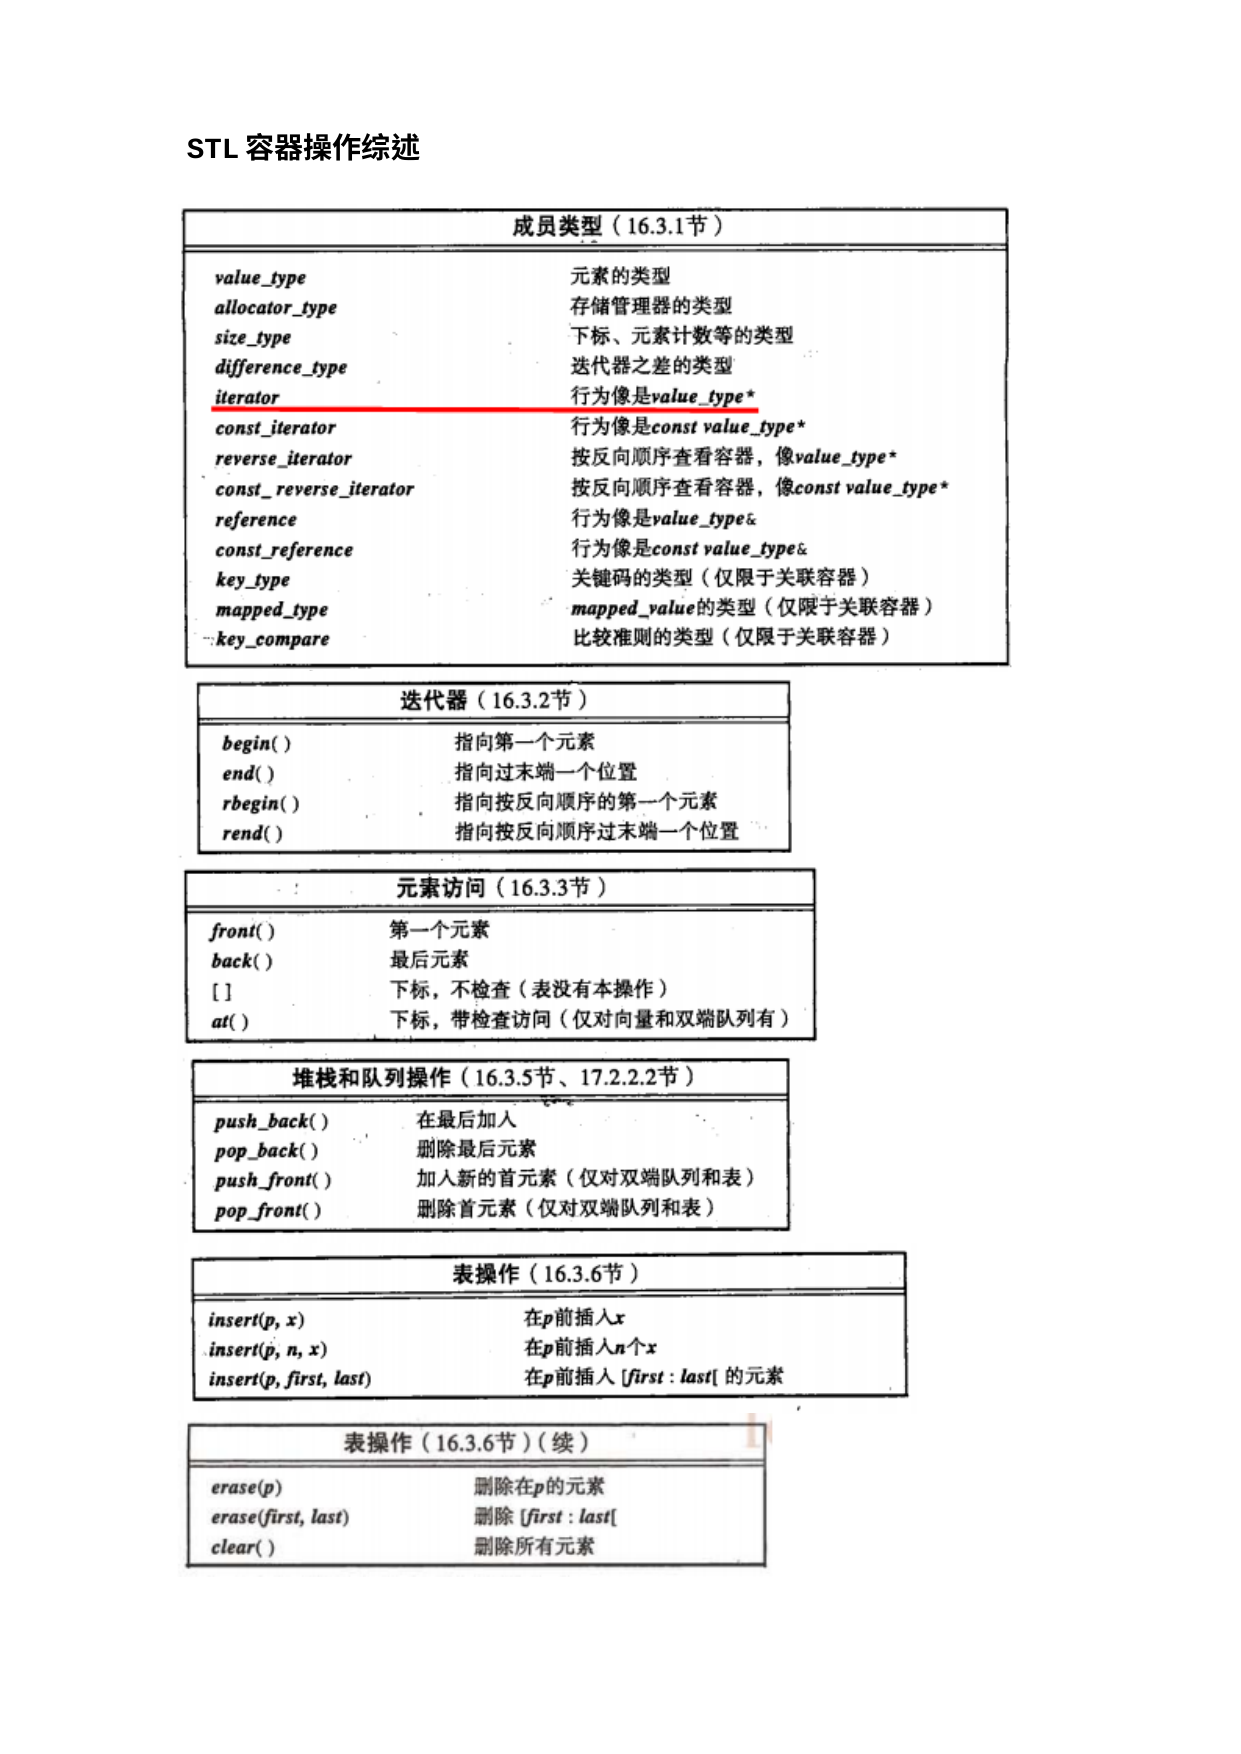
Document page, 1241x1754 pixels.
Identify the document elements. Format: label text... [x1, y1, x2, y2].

picture [177, 204, 1012, 1577]
subtitle STL容器操作综述 [187, 127, 1142, 167]
